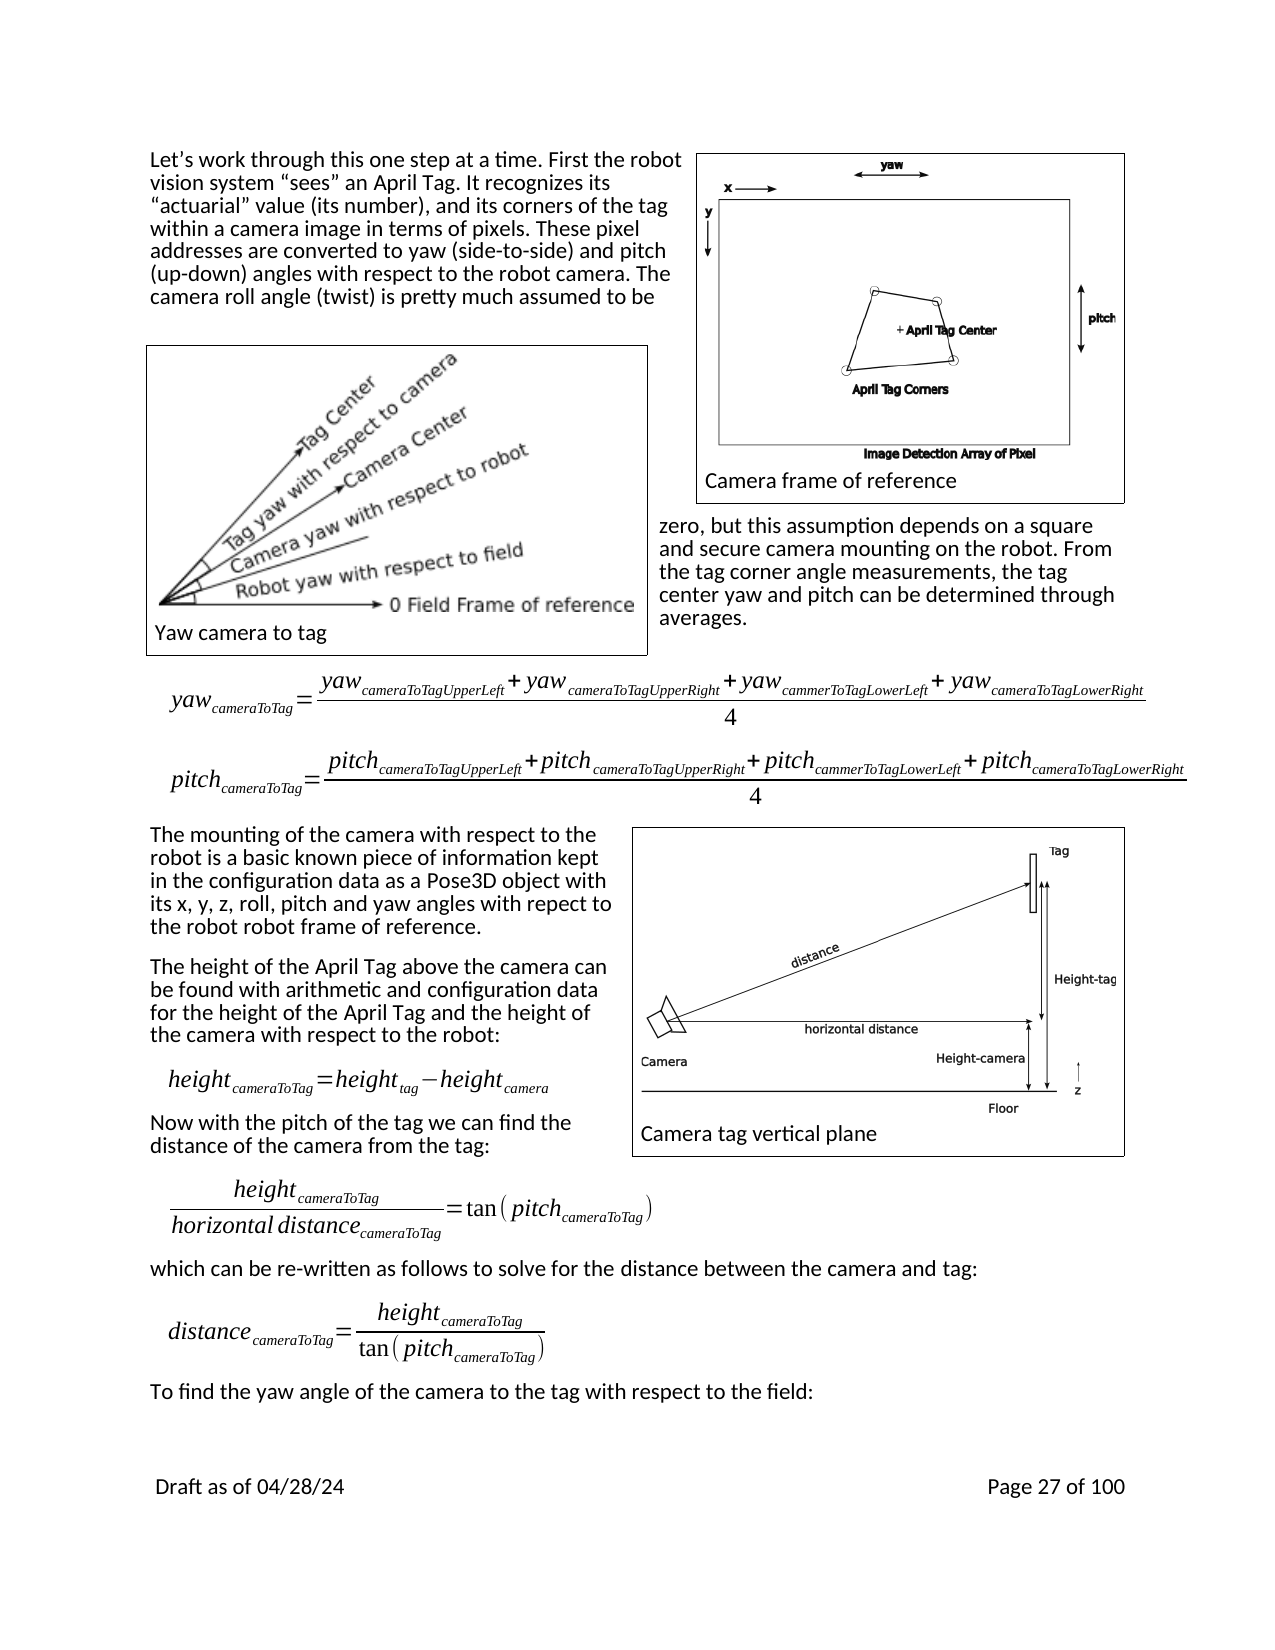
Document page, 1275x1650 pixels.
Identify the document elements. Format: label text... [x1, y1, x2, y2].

text Now with the pitch of the tag we can find the distance of the camera from the tag: [150, 1113, 1125, 1159]
picture [704, 162, 1116, 460]
text The height of the April Tag above the camera can be found with arithmetic and configuration data for the height of the April Tag and the height of the camera with respect to the robot: [150, 957, 632, 1049]
text Let’s work through this one step at a time. First the robot vision system “sees” an April Tag. It recognizes its “actuarial” value (its number), and its corners of the tag within a camera image in terms of pixels. These pixel addresses are converted to yaw (side-to-side) and pitch (up-down) angles with respect to the robot camera. The camera roll angle (twist) is pretty much assumed to be zero, but this assumption depends on a square and secure camera mounting on the robot. From the tag corner angle measurements, the tag center yaw and pitch can be determined through averages. [150, 150, 1125, 631]
text which can be re-written as follows to solve for the distance between the camera and tag: [150, 1259, 1125, 1282]
text Camera tag vertical plane [641, 1113, 1115, 1147]
text The mounting of the camera with respect to the robot is a basic known piece of information kept in the configuration data as a Pose3D object with its x, y, z, roll, pitch and yaw angles with repect to the robot robot frame of reference. [150, 826, 1125, 940]
text To find the yaw angle of the camera to the tag with respect to the field: [150, 1382, 1125, 1405]
picture [158, 353, 634, 612]
text Yaw camera to tag [154, 354, 638, 646]
text Let’s work through this one step at a time. First the robot vision system “sees” an April Tag. It recognizes its “actuarial” value (its number), and its corners of the tag within a camera image in terms of pixels. These pixel addresses are converted to yaw (side-to-side) and pitch (up-down) angles with respect to the robot camera. The camera roll angle (twist) is pretty much assumed to be zero, but this assumption depends on a square and secure camera mounting on the robot. From the tag corner angle measurements, the tag center yaw and pitch can be determined through averages. [147, 346, 647, 655]
text [633, 828, 1124, 1156]
text Let’s work through this one step at a time. First the robot vision system “sees” an April Tag. It recognizes its “actuarial” value (its number), and its corners of the tag within a camera image in terms of pixels. These pixel addresses are converted to yaw (side-to-side) and pitch (up-down) angles with respect to the robot camera. The camera roll angle (twist) is pretty much assumed to be zero, but this assumption depends on a square and secure camera mounting on the robot. From the tag corner angle measurements, the tag center yaw and pitch can be determined through averages. [697, 154, 1124, 503]
text [641, 836, 1115, 847]
picture [641, 847, 1116, 1113]
text Camera frame of reference [705, 460, 1115, 494]
